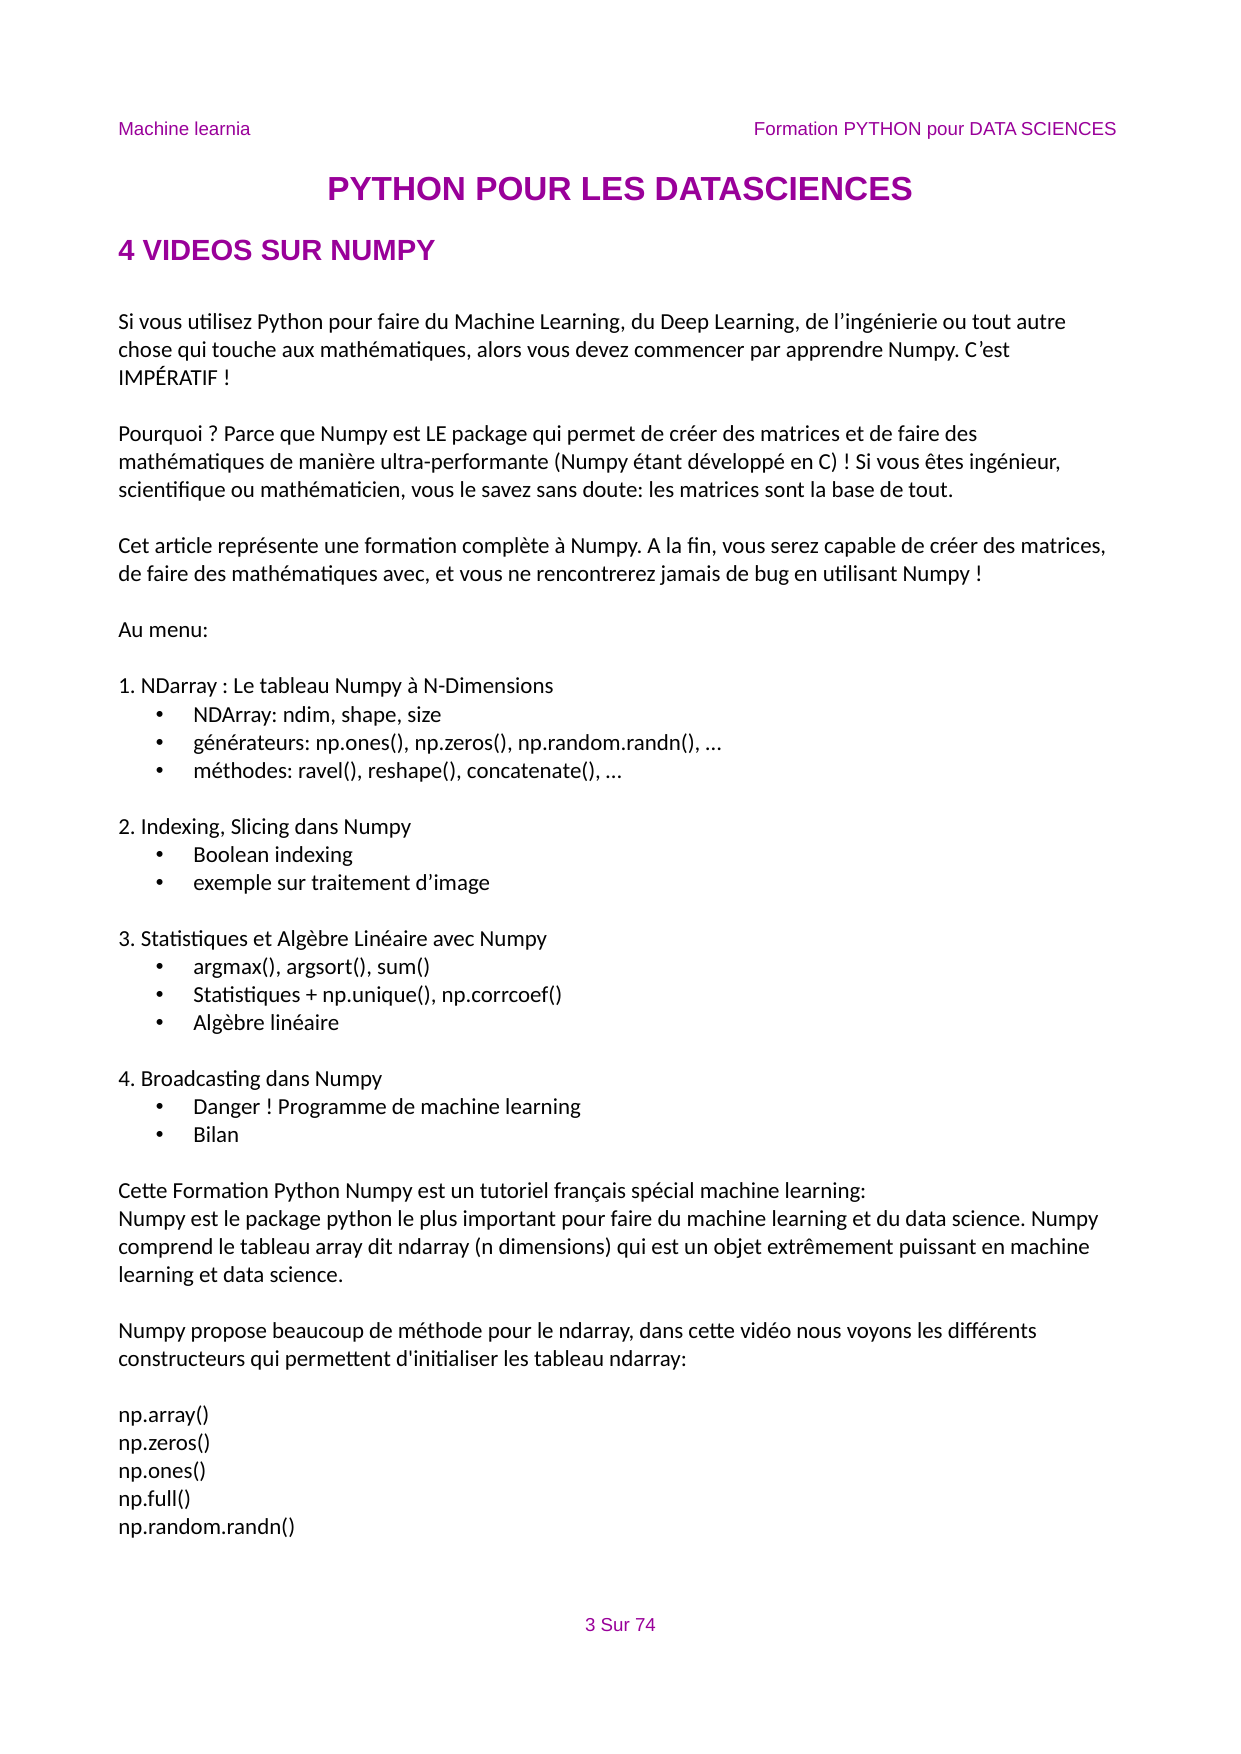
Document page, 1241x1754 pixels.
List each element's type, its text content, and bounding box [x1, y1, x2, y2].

text np.array() [118, 1400, 1122, 1428]
text Numpy propose beaucoup de méthode pour le ndarray, dans cette vidéo nous voyons les différents constructeurs qui permettent d'initialiser les tableau ndarray: [118, 1316, 1122, 1372]
text Au menu: [118, 616, 1122, 644]
list Danger ! Programme de machine learning [156, 1092, 1122, 1120]
list argmax(), argsort(), sum() [156, 952, 1122, 980]
list méthodes: ravel(), reshape(), concatenate(), … [156, 756, 1122, 784]
text Numpy est le package python le plus important pour faire du machine learning et du data science. Numpy comprend le tableau array dit ndarray (n dimensions) qui est un objet extrêmement puissant en machine learning et data science. [118, 1204, 1122, 1288]
text np.ones() [118, 1456, 1122, 1484]
subtitle 4 VIDEOS SUR NUMPY [118, 233, 1122, 266]
text Pourquoi ? Parce que Numpy est LE package qui permet de créer des matrices et de faire des mathématiques de manière ultra-performante (Numpy étant développé en C) ! Si vous êtes ingénieur, scientifique ou mathématicien, vous le savez sans doute: les matrices sont la base de tout. [118, 419, 1122, 503]
list Boolean indexing [156, 840, 1122, 868]
list Bilan [156, 1120, 1122, 1148]
list NDArray: ndim, shape, size [156, 700, 1122, 728]
text 4. Broadcasting dans Numpy [118, 1064, 1122, 1092]
text 3. Statistiques et Algèbre Linéaire avec Numpy [118, 924, 1122, 952]
text np.full() [118, 1484, 1122, 1512]
list Statistiques + np.unique(), np.corrcoef() [156, 980, 1122, 1008]
text Cette Formation Python Numpy est un tutoriel français spécial machine learning: [118, 1176, 1122, 1204]
text Cet article représente une formation complète à Numpy. A la fin, vous serez capable de créer des matrices, de faire des mathématiques avec, et vous ne rencontrerez jamais de bug en utilisant Numpy ! [118, 532, 1122, 588]
list générateurs: np.ones(), np.zeros(), np.random.randn(), … [156, 728, 1122, 756]
text Si vous utilisez Python pour faire du Machine Learning, du Deep Learning, de l’ingénierie ou tout autre chose qui touche aux mathématiques, alors vous devez commencer par apprendre Numpy. C’est IMPÉRATIF ! [118, 307, 1122, 391]
text 1. NDarray : Le tableau Numpy à N-Dimensions [118, 672, 1122, 700]
text 2. Indexing, Slicing dans Numpy [118, 812, 1122, 840]
text np.random.randn() [118, 1512, 1122, 1540]
list exemple sur traitement d’image [156, 868, 1122, 896]
text PYTHON POUR LES DATASCIENCES [118, 169, 1122, 208]
text np.zeros() [118, 1428, 1122, 1456]
list Algèbre linéaire [156, 1008, 1122, 1036]
